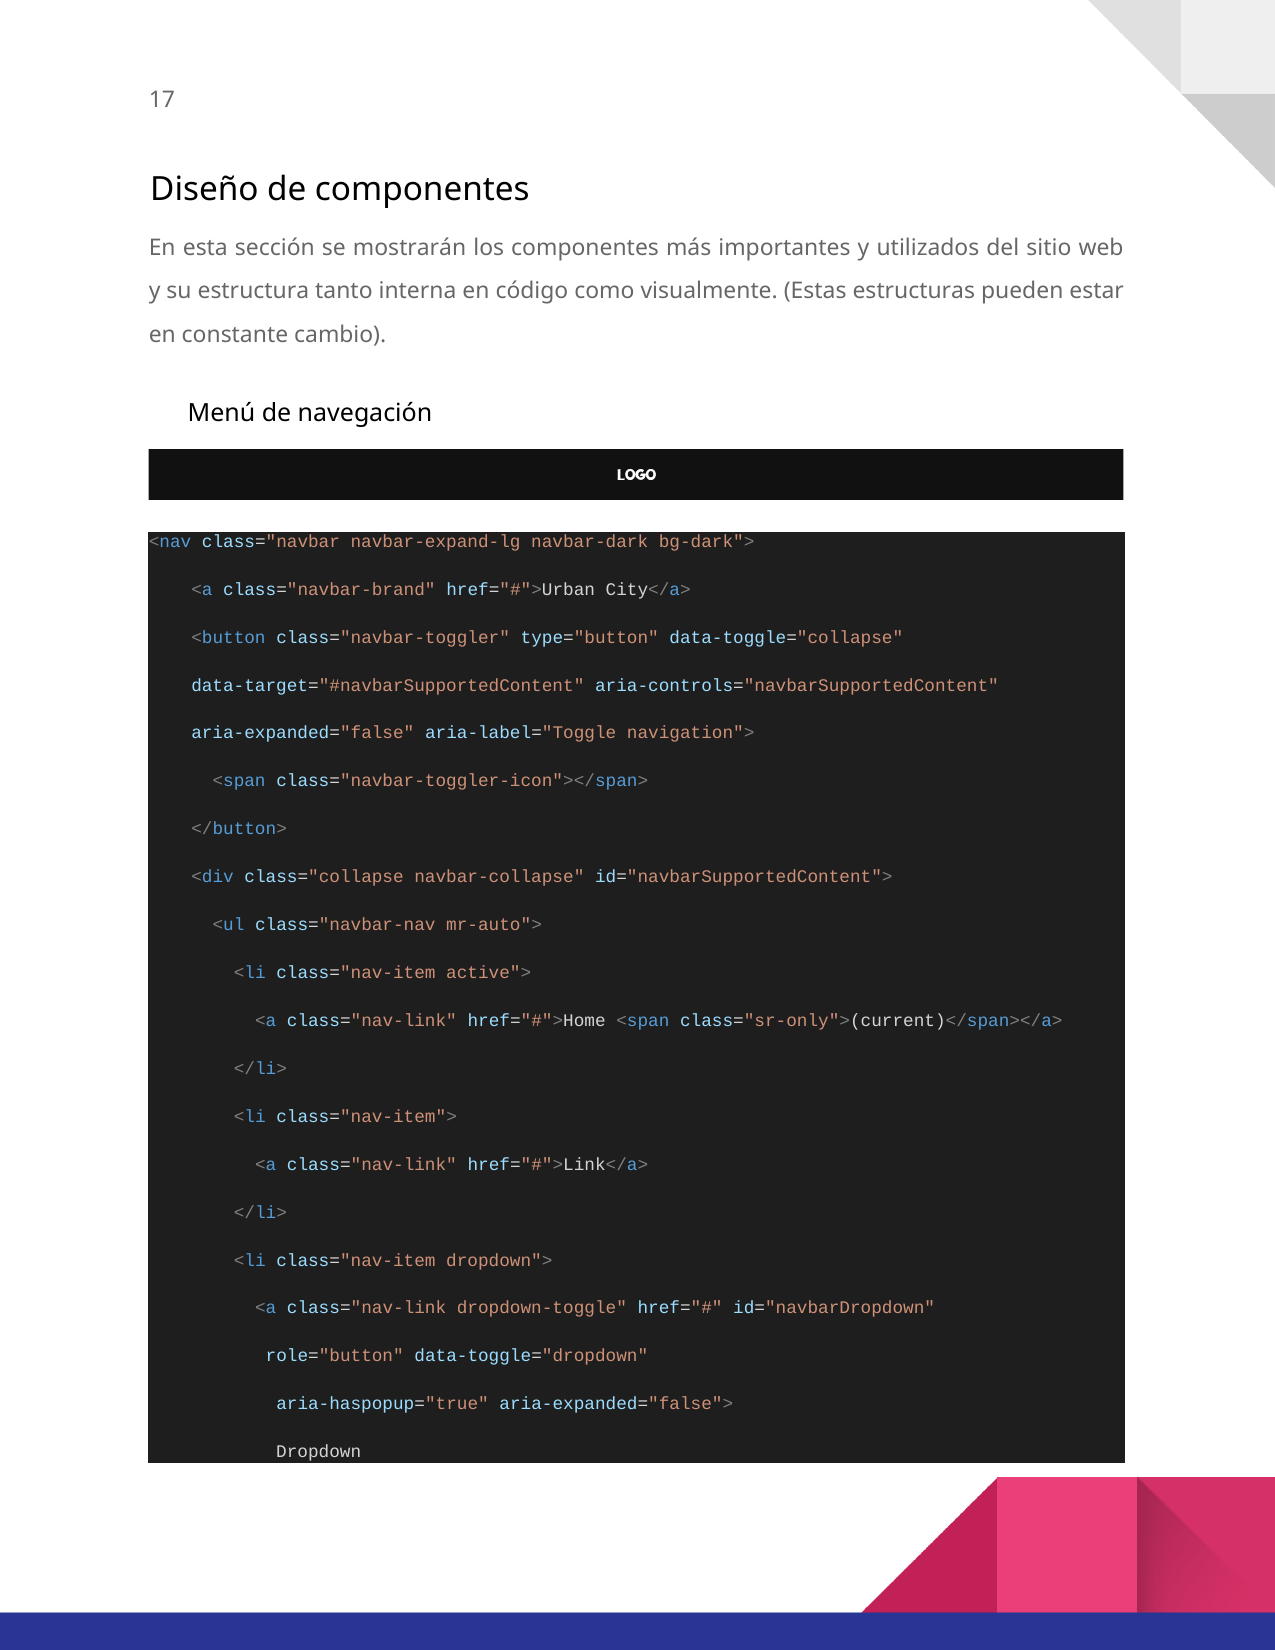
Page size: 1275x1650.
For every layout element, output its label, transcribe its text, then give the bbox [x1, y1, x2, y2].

text <ul class="navbar-nav mr-auto"> [148, 916, 1125, 936]
text aria-haspopup="true" aria-expanded="false"> [148, 1395, 1125, 1415]
picture [0, 1475, 1275, 1650]
text <li class="nav-item active"> [148, 964, 1125, 984]
text <button class="navbar-toggler" type="button" data-toggle="collapse" [148, 628, 1125, 648]
subtitle Menú de navegación [187, 394, 1125, 428]
text </li> [148, 1059, 1125, 1079]
text <a class="navbar-brand" href="#">Urban City</a> [148, 580, 1125, 600]
picture [1087, 0, 1275, 188]
text aria-expanded="false" aria-label="Toggle navigation"> [148, 724, 1125, 744]
text </button> [148, 820, 1125, 840]
text <a class="nav-link" href="#">Link</a> [148, 1155, 1125, 1175]
text Dropdown [148, 1443, 1125, 1463]
text data-target="#navbarSupportedContent" aria-controls="navbarSupportedContent" [148, 676, 1125, 696]
text <nav class="navbar navbar-expand-lg navbar-dark bg-dark"> [148, 532, 1125, 552]
text <a class="nav-link dropdown-toggle" href="#" id="navbarDropdown" [148, 1299, 1125, 1319]
text role="button" data-toggle="dropdown" [148, 1347, 1125, 1367]
text </li> [148, 1203, 1125, 1223]
text <a class="nav-link" href="#">Home <span class="sr-only">(current)</span></a> [148, 1012, 1125, 1032]
text <li class="nav-item"> [148, 1107, 1125, 1127]
text <div class="collapse navbar-collapse" id="navbarSupportedContent"> [148, 868, 1125, 888]
text En esta sección se mostrarán los componentes más importantes y utilizados del sitio web y su estructura tanto interna en código como visualmente. (Estas estructuras pueden estar en constante cambio). [148, 231, 1125, 349]
picture [148, 449, 1124, 500]
text <span class="navbar-toggler-icon"></span> [148, 772, 1125, 792]
text <li class="nav-item dropdown"> [148, 1251, 1125, 1271]
subtitle Diseño de componentes [150, 164, 1125, 210]
